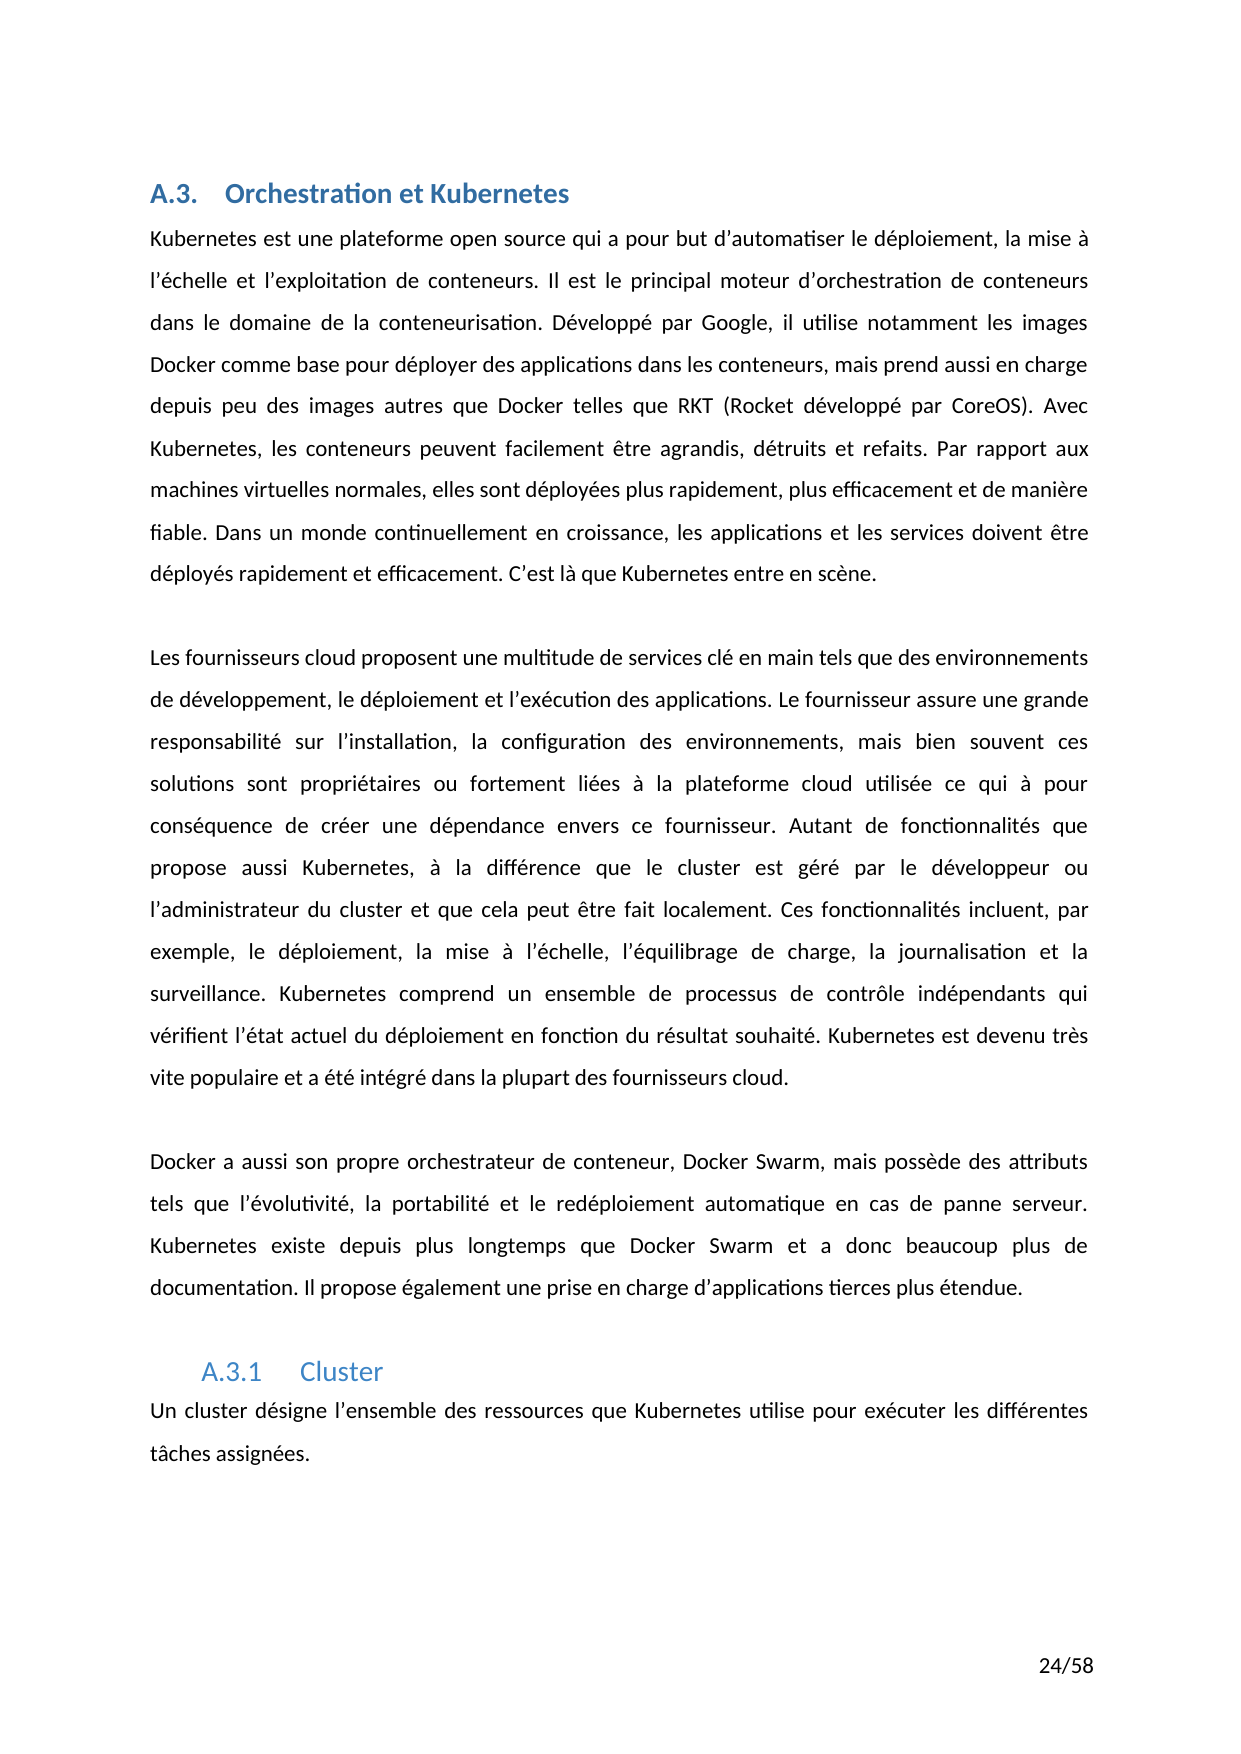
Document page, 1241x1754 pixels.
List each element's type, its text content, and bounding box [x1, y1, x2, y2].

text Un cluster désigne l’ensemble des ressources que Kubernetes utilise pour exécuter les différentes tâches assignées. [150, 1397, 1090, 1467]
subtitle Cluster [201, 1353, 1090, 1388]
subtitle Orchestration et Kubernetes [150, 176, 1090, 211]
text Les fournisseurs cloud proposent une multitude de services clé en main tels que des environnements de développement, le déploiement et l’exécution des applications. Le fournisseur assure une grande responsabilité sur l’installation, la configuration des environnements, mais bien souvent ces solutions sont propriétaires ou fortement liées à la plateforme cloud utilisée ce qui à pour conséquence de créer une dépendance envers ce fournisseur. Autant de fonctionnalités que propose aussi Kubernetes, à la différence que le cluster est géré par le développeur ou l’administrateur du cluster et que cela peut être fait localement. Ces fonctionnalités incluent, par exemple, le déploiement, la mise à l’échelle, l’équilibrage de charge, la journalisation et la surveillance. Kubernetes comprend un ensemble de processus de contrôle indépendants qui vérifient l’état actuel du déploiement en fonction du résultat souhaité. Kubernetes est devenu très vite populaire et a été intégré dans la plupart des fournisseurs cloud. [150, 643, 1090, 1091]
text Kubernetes est une plateforme open source qui a pour but d’automatiser le déploiement, la mise à l’échelle et l’exploitation de conteneurs. Il est le principal moteur d’orchestration de conteneurs dans le domaine de la conteneurisation. Développé par Google, il utilise notamment les images Docker comme base pour déployer des applications dans les conteneurs, mais prend aussi en charge depuis peu des images autres que Docker telles que RKT (Rocket développé par CoreOS). Avec Kubernetes, les conteneurs peuvent facilement être agrandis, détruits et refaits. Par rapport aux machines virtuelles normales, elles sont déployées plus rapidement, plus efficacement et de manière fiable. Dans un monde continuellement en croissance, les applications et les services doivent être déployés rapidement et efficacement. C’est là que Kubernetes entre en scène. [150, 224, 1090, 588]
text Docker a aussi son propre orchestrateur de conteneur, Docker Swarm, mais possède des attributs tels que l’évolutivité, la portabilité et le redéploiement automatique en cas de panne serveur. Kubernetes existe depuis plus longtemps que Docker Swarm et a donc beaucoup plus de documentation. Il propose également une prise en charge d’applications tierces plus étendue. [150, 1147, 1090, 1301]
